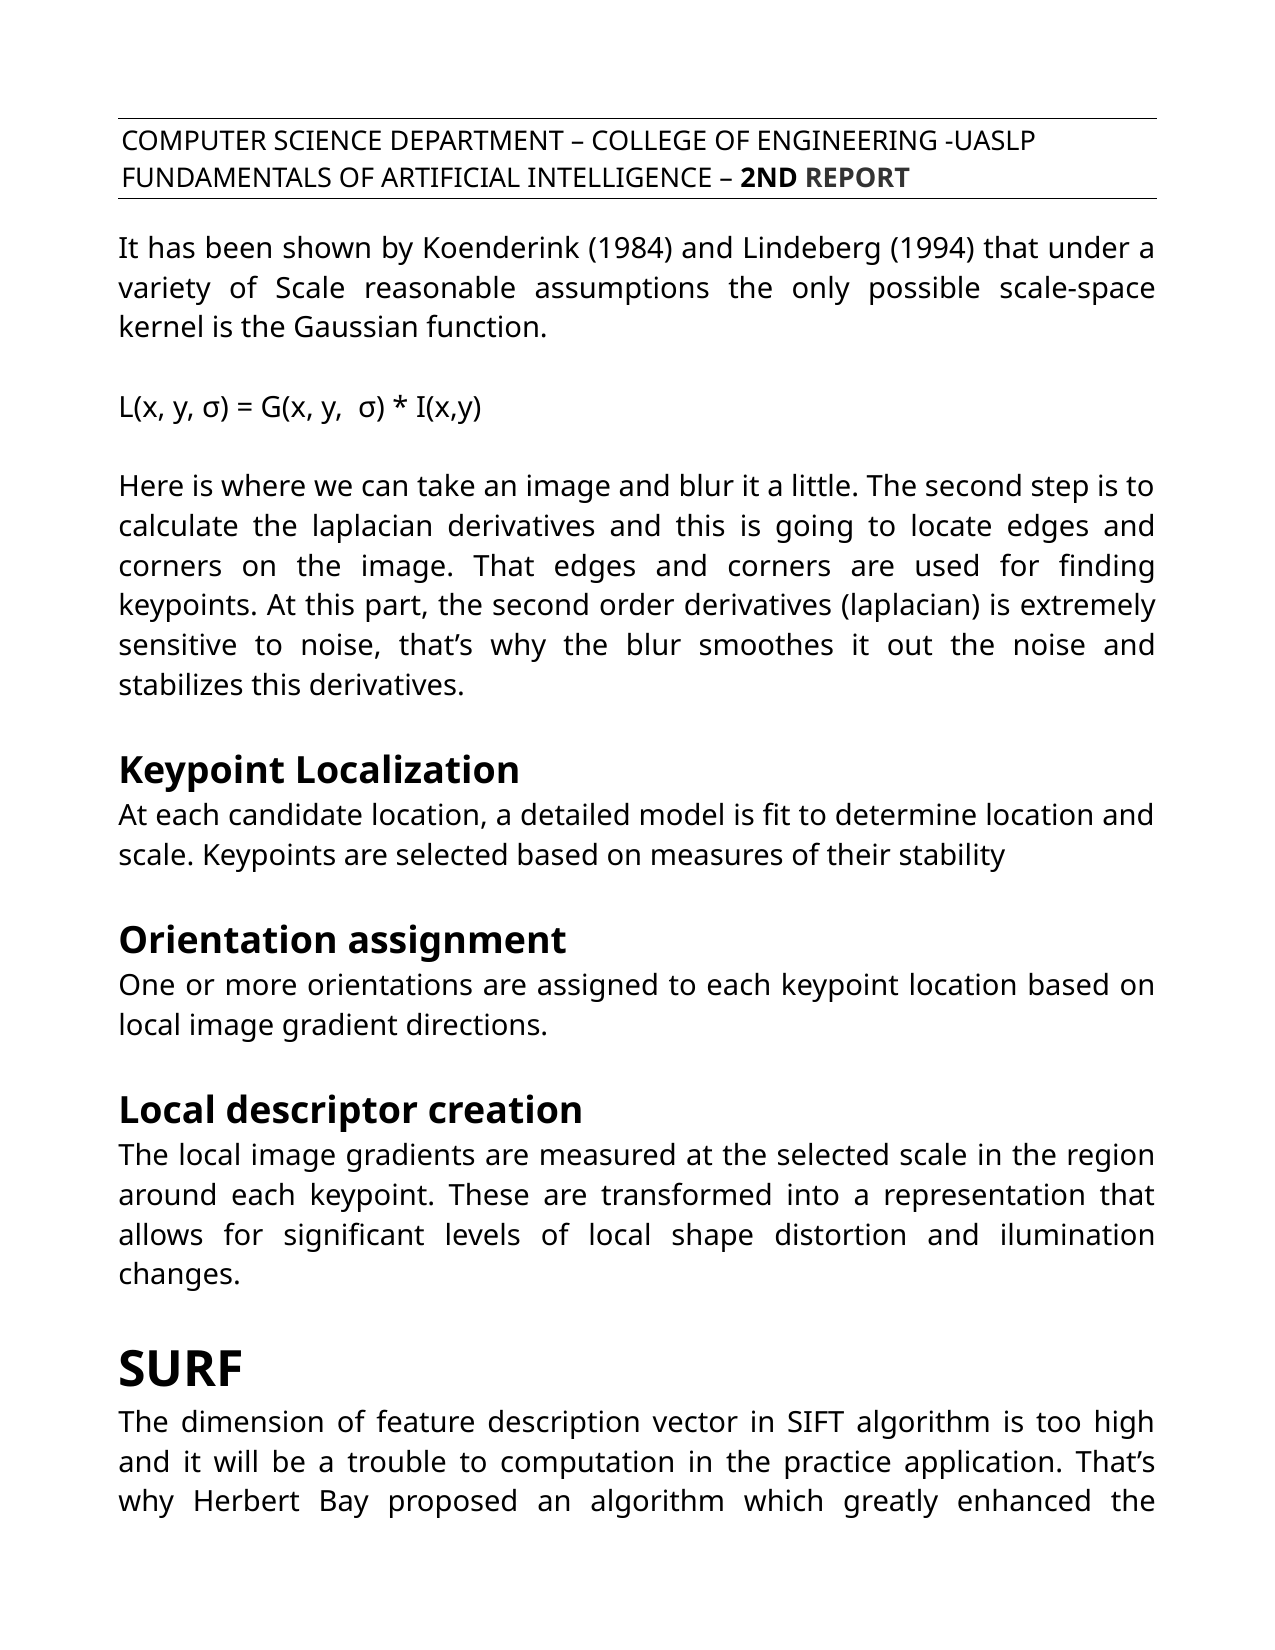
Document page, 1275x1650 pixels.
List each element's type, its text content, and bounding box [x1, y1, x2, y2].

text At each candidate location, a detailed model is fit to determine location and scale. Keypoints are selected based on measures of their stability [118, 794, 1157, 874]
text Orientation assignment [118, 913, 1157, 964]
text It has been shown by Koenderink (1984) and Lindeberg (1994) that under a variety of Scale reasonable assumptions the only possible scale-space kernel is the Gaussian function. [118, 227, 1157, 346]
text Keypoint Localization [118, 743, 1157, 794]
text One or more orientations are assigned to each keypoint location based on local image gradient directions. [118, 964, 1157, 1044]
text Local descriptor creation [118, 1083, 1157, 1134]
text Here is where we can take an image and blur it a little. The second step is to calculate the laplacian derivatives and this is going to locate edges and corners on the image. That edges and corners are used for finding keypoints. At this part, the second order derivatives (laplacian) is extremely sensitive to noise, that’s why the blur smoothes it out the noise and stabilizes this derivatives. [118, 466, 1157, 704]
text The dimension of feature description vector in SIFT algorithm is too high and it will be a trouble to computation in the practice application. That’s why Herbert Bay proposed an algorithm which greatly enhanced the [118, 1401, 1157, 1520]
text L(x, y, σ) = G(x, y, σ) * I(x,y) [118, 386, 1157, 426]
text The local image gradients are measured at the selected scale in the region around each keypoint. These are transformed into a representation that allows for significant levels of local shape distortion and ilumination changes. [118, 1134, 1157, 1293]
text SURF [118, 1333, 1157, 1401]
